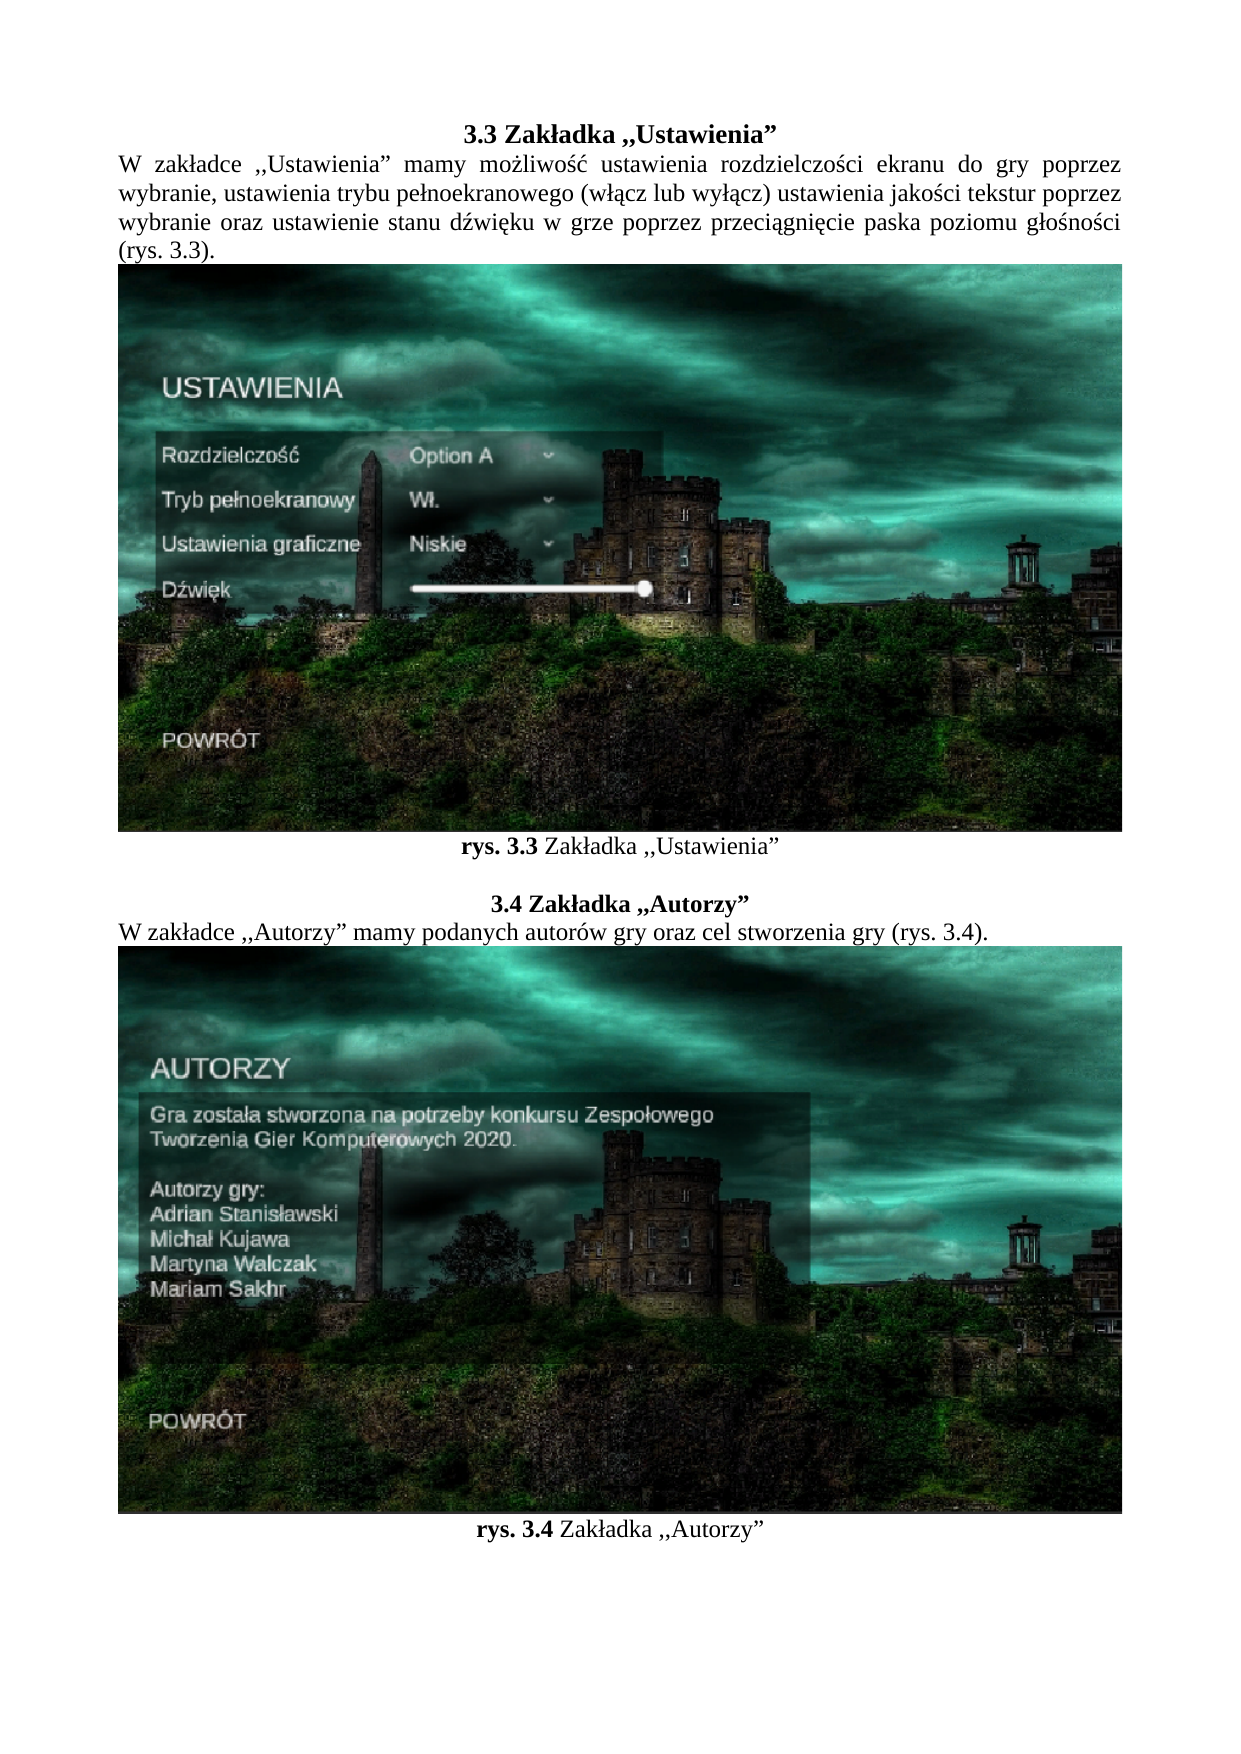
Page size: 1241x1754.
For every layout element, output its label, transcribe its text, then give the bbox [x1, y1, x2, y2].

text 3.3 Zakładka ,,Ustawienia” [118, 118, 1122, 149]
text W zakładce ,,Autorzy” mamy podanych autorów gry oraz cel stworzenia gry (rys. 3.4). [118, 917, 1122, 946]
picture [118, 264, 1123, 832]
picture [118, 946, 1123, 1514]
text rys. 3.3 Zakładka ,,Ustawienia” [118, 832, 1122, 860]
text rys. 3.4 Zakładka ,,Autorzy” [118, 1514, 1122, 1543]
text 3.4 Zakładka ,,Autorzy” [118, 889, 1122, 917]
text W zakładce ,,Ustawienia” mamy możliwość ustawienia rozdzielczości ekranu do gry poprzez wybranie, ustawienia trybu pełnoekranowego (włącz lub wyłącz) ustawienia jakości tekstur poprzez wybranie oraz ustawienie stanu dźwięku w grze poprzez przeciągnięcie paska poziomu głośności (rys. 3.3). [118, 149, 1122, 264]
